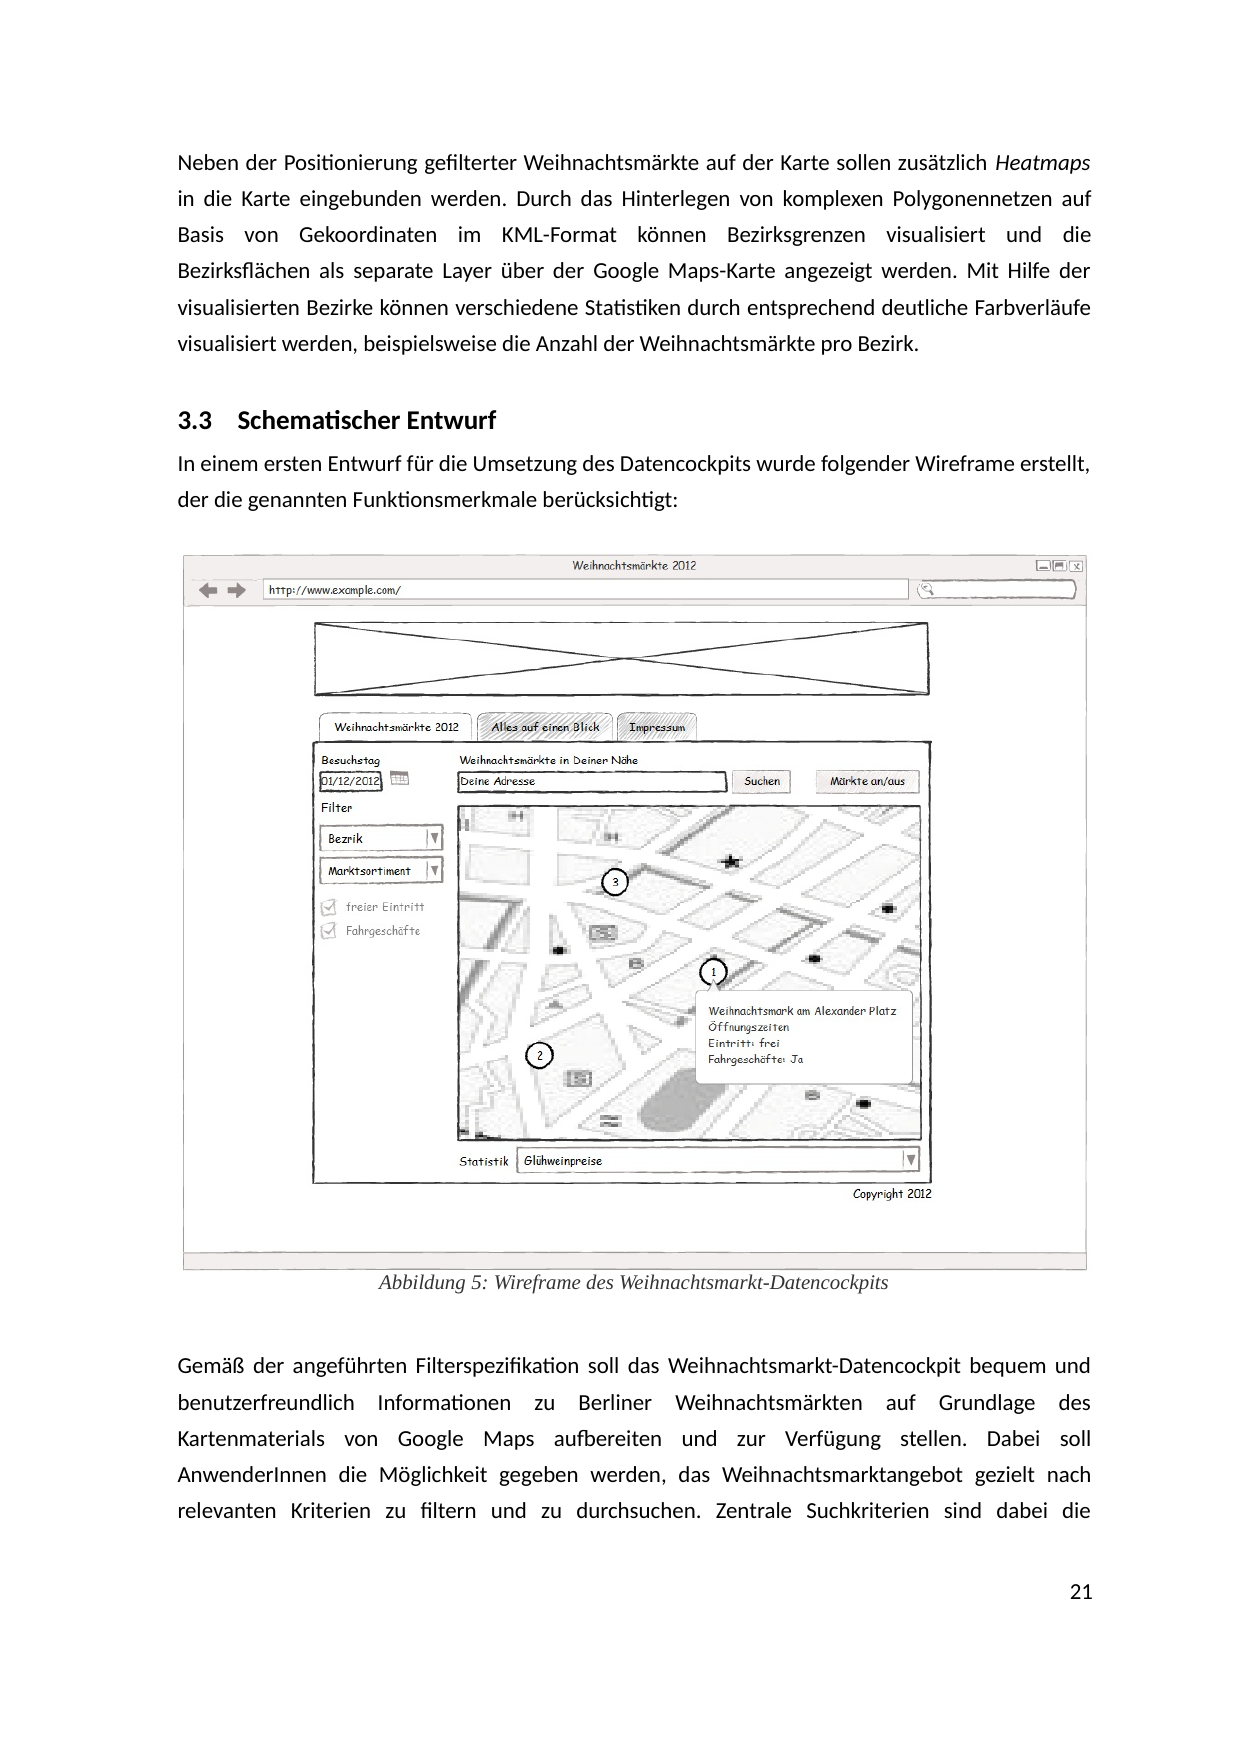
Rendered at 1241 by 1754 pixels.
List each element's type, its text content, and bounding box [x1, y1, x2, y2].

picture [177, 552, 1093, 1271]
text Neben der Positionierung gefilterter Weihnachtsmärkte auf der Karte sollen zusätzlich Heatmaps in die Karte eingebunden werden. Durch das Hinterlegen von komplexen Polygonennetzen auf Basis von Gekoordinaten im KML-Format können Bezirksgrenzen visualisiert und die Bezirksflächen als separate Layer über der Google Maps-Karte angezeigt werden. Mit Hilfe der visualisierten Bezirke können verschiedene Statistiken durch entsprechend deutliche Farbverläufe visualisiert werden, beispielsweise die Anzahl der Weihnachtsmärkte pro Bezirk. [177, 148, 1093, 357]
text Gemäß der angeführten Filterspezifikation soll das Weihnachtsmarkt-Datencockpit bequem und benutzerfreundlich Informationen zu Berliner Weihnachtsmärkten auf Grundlage des Kartenmaterials von Google Maps aufbereiten und zur Verfügung stellen. Dabei soll AnwenderInnen die Möglichkeit gegeben werden, das Weihnachtsmarktangebot gezielt nach relevanten Kriterien zu filtern und zu durchsuchen. Zentrale Suchkriterien sind dabei die [177, 1351, 1093, 1525]
text Abbildung 5: Wireframe des Weihnachtsmarkt-Datencockpits [177, 1271, 1093, 1294]
subtitle Schematischer Entwurf [177, 403, 1093, 436]
text In einem ersten Entwurf für die Umsetzung des Datencockpits wurde folgender Wireframe erstellt, der die genannten Funktionsmerkmale berücksichtigt: [177, 449, 1093, 513]
